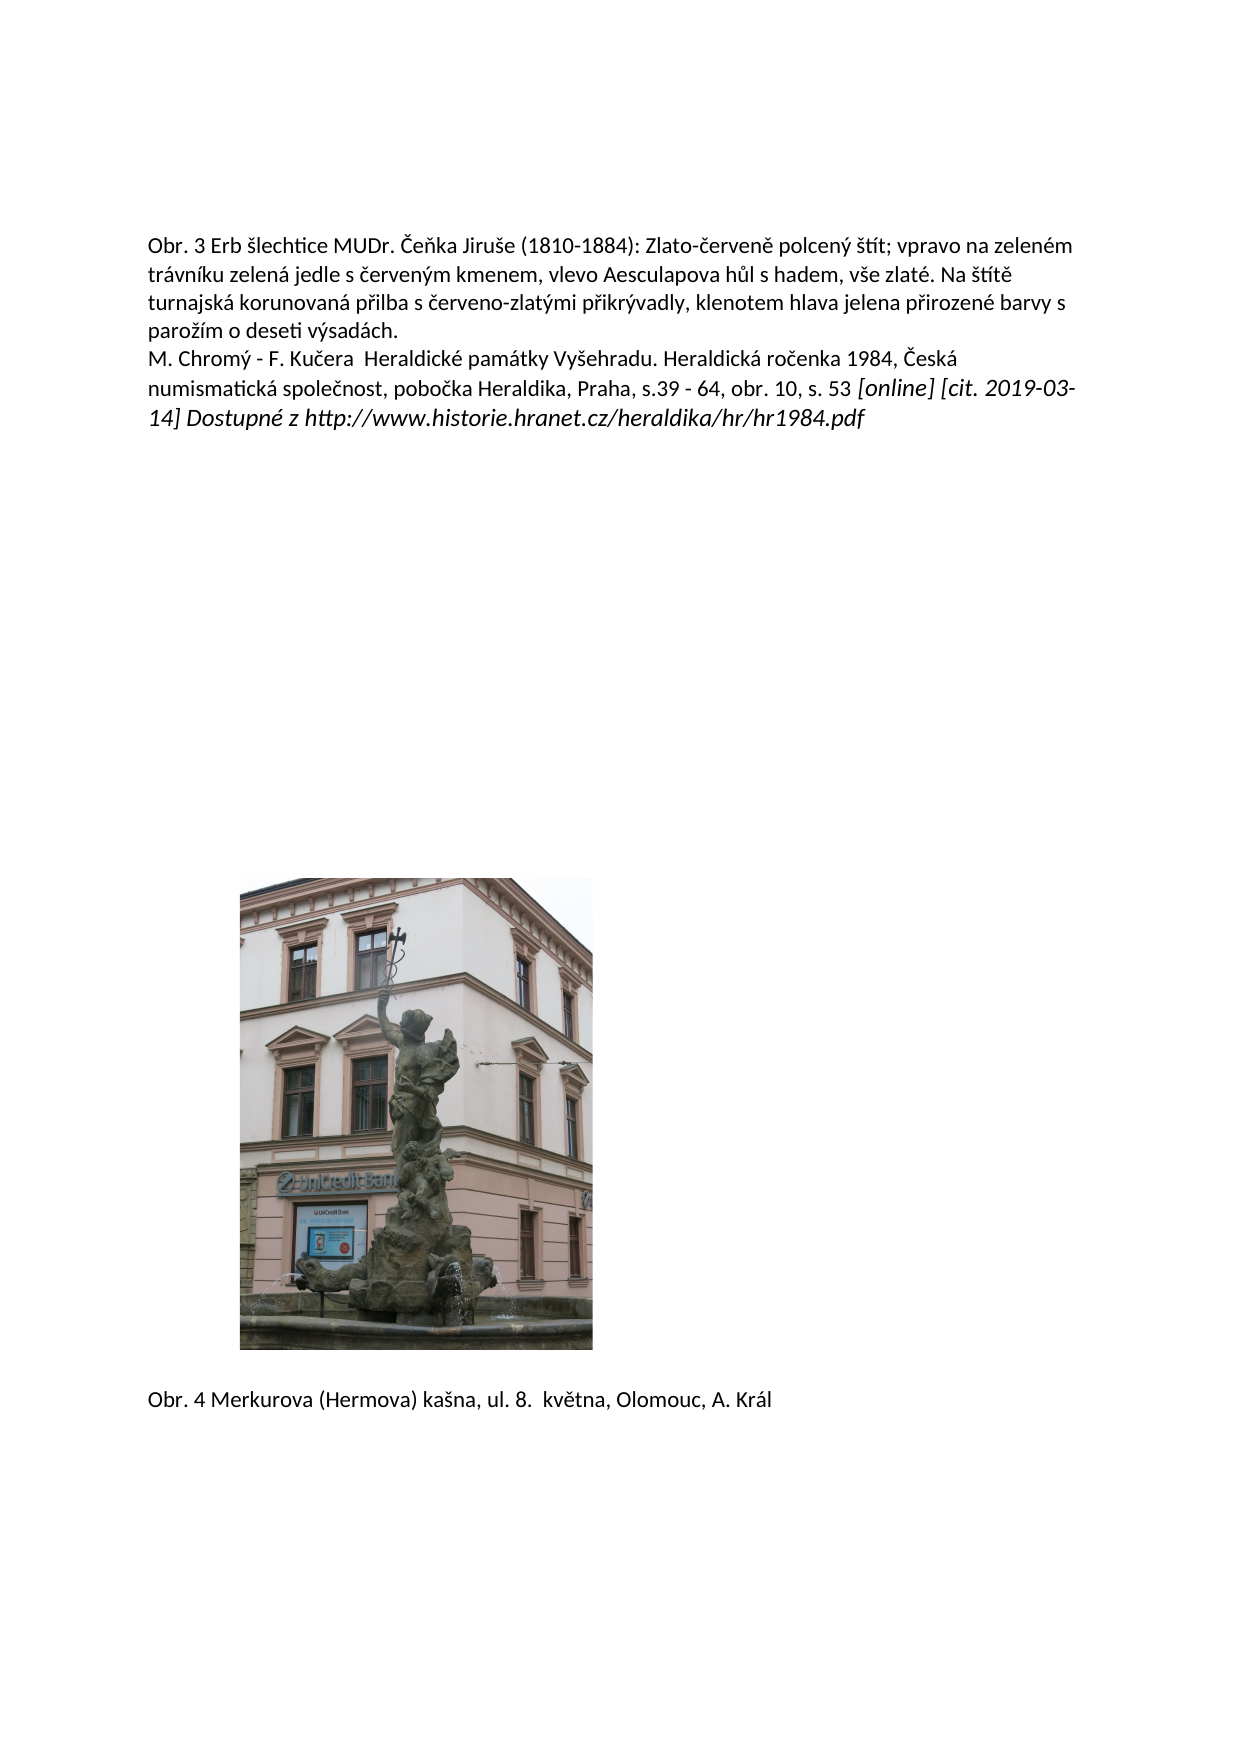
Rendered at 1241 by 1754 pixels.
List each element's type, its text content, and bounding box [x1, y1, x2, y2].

text M. Chromý - F. Kučera Heraldické památky Vyšehradu. Heraldická ročenka 1984, Česká numismatická společnost, pobočka Heraldika, Praha, s.39 - 64, obr. 10, s. 53 [online] [cit. 2019-03-14] Dostupné z http://www.historie.hranet.cz/heraldika/hr/hr1984.pdf [148, 344, 1093, 433]
text Obr. 4 Merkurova (Hermova) kašna, ul. 8. května, Olomouc, A. Král [148, 1386, 1093, 1413]
picture [239, 878, 593, 1350]
text Obr. 3 Erb šlechtice MUDr. Čeňka Jiruše (1810-1884): Zlato-červeně polcený štít; vpravo na zeleném trávníku zelená jedle s červeným kmenem, vlevo Aesculapova hůl s hadem, vše zlaté. Na štítě turnajská korunovaná přilba s červeno-zlatými přikrývadly, klenotem hlava jelena přirozené barvy s parožím o deseti výsadách. [148, 232, 1093, 344]
